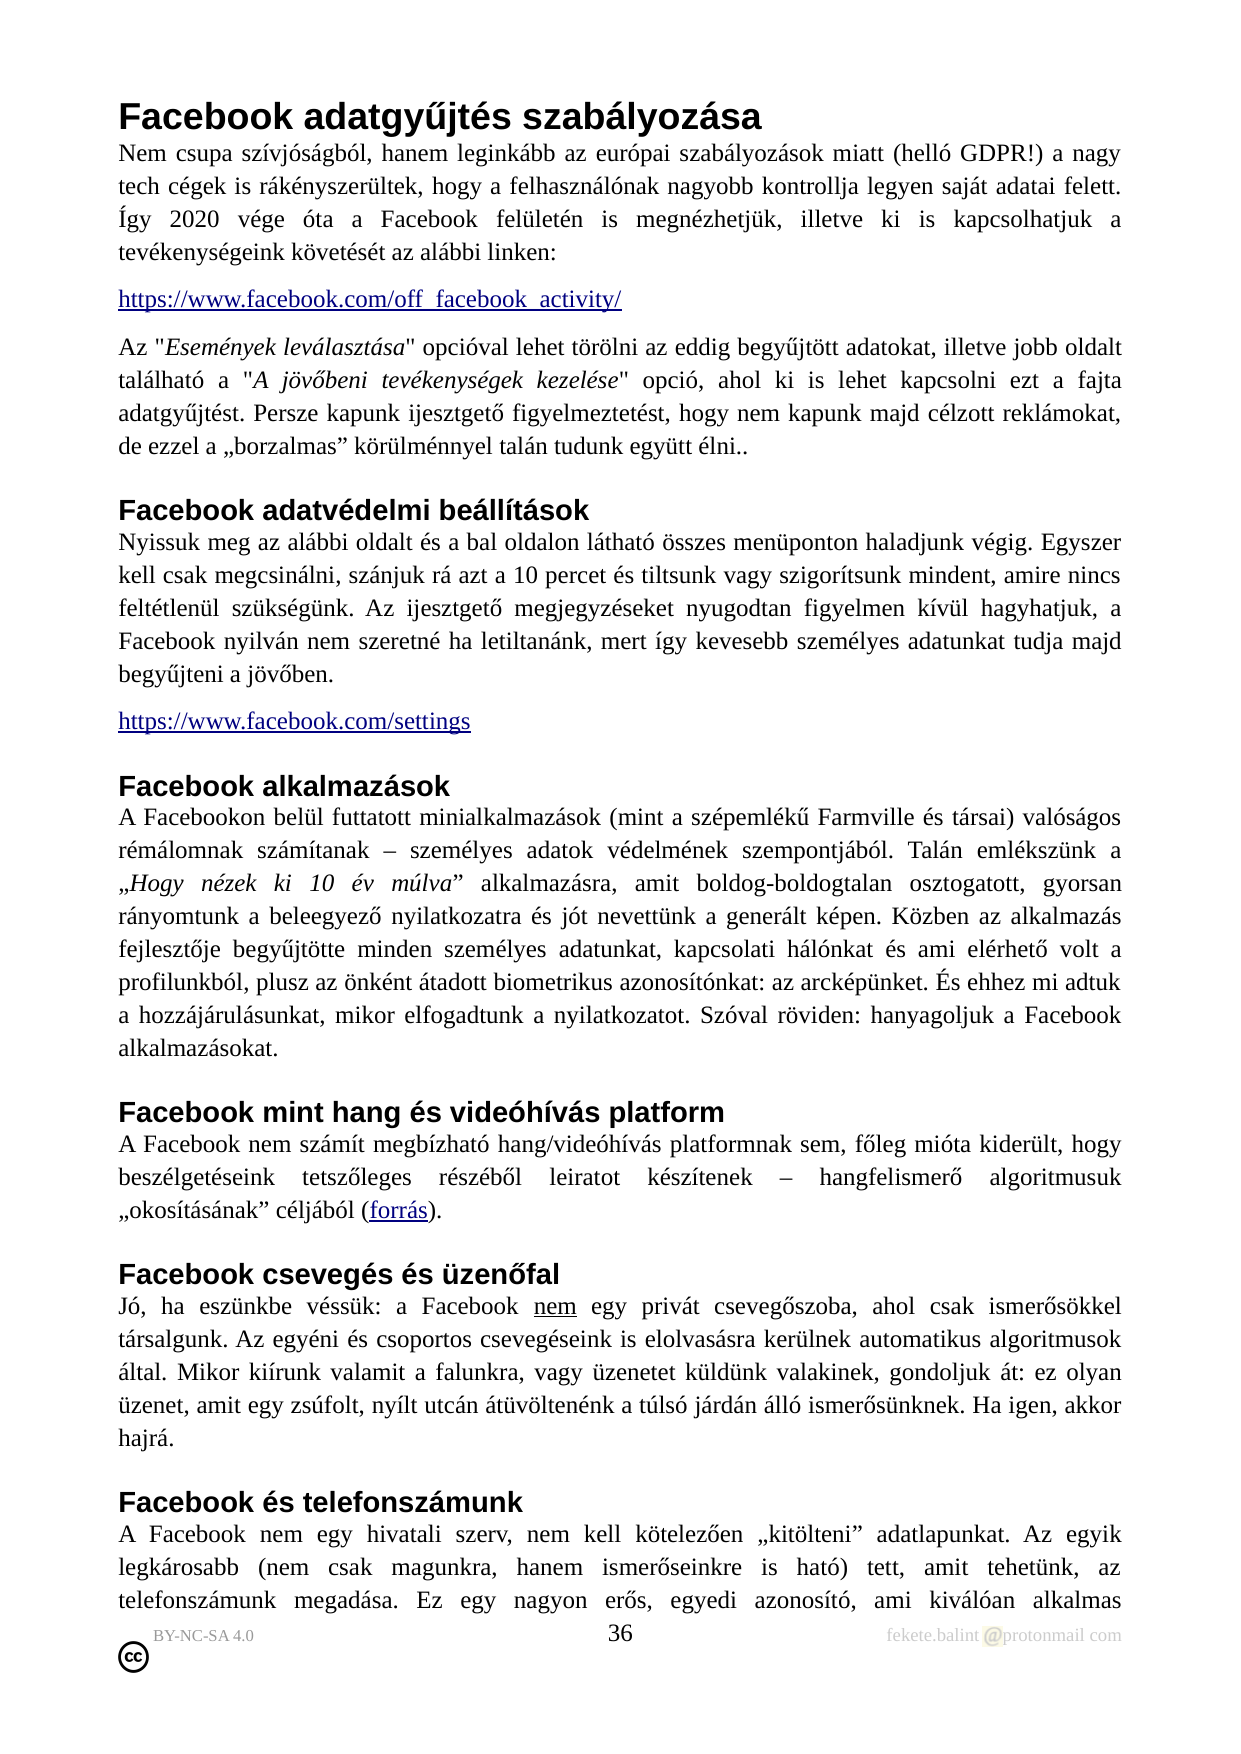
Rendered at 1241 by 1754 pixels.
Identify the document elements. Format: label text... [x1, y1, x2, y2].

subtitle Facebook és telefonszámunk [118, 1485, 1122, 1519]
text Jó, ha eszünkbe véssük: a Facebook nem egy privát csevegőszoba, ahol csak ismerősökkel társalgunk. Az egyéni és csoportos csevegéseink is elolvasásra kerülnek automatikus algoritmusok által. Mikor kiírunk valamit a falunkra, vagy üzenetet küldünk valakinek, gondoljuk át: ez olyan üzenet, amit egy zsúfolt, nyílt utcán átüvöltenénk a túlsó járdán álló ismerősünknek. Ha igen, akkor hajrá. [118, 1291, 1122, 1452]
text Az "Események leválasztása" opcióval lehet törölni az eddig begyűjtött adatokat, illetve jobb oldalt található a "A jövőbeni tevékenységek kezelése" opció, ahol ki is lehet kapcsolni ezt a fajta adatgyűjtést. Persze kapunk ijesztgető figyelmeztetést, hogy nem kapunk majd célzott reklámokat, de ezzel a „borzalmas” körülménnyel talán tudunk együtt élni.. [118, 332, 1122, 460]
text A Facebookon belül futtatott minialkalmazások (mint a szépemlékű Farmville és társai) valóságos rémálomnak számítanak – személyes adatok védelmének szempontjából. Talán emlékszünk a „Hogy nézek ki 10 év múlva” alkalmazásra, amit boldog-boldogtalan osztogatott, gyorsan rányomtunk a beleegyező nyilatkozatra és jót nevettünk a generált képen. Közben az alkalmazás fejlesztője begyűjtötte minden személyes adatunkat, kapcsolati hálónkat és ami elérhető volt a profilunkból, plusz az önként átadott biometrikus azonosítónkat: az arcképünket. És ehhez mi adtuk a hozzájárulásunkat, mikor elfogadtunk a nyilatkozatot. Szóval röviden: hanyagoljuk a Facebook alkalmazásokat. [118, 802, 1122, 1062]
subtitle Facebook adatgyűjtés szabályozása [118, 94, 1122, 138]
text https://www.facebook.com/off_facebook_activity/ [118, 284, 1122, 313]
picture [118, 1641, 149, 1673]
text Nyissuk meg az alábbi oldalt és a bal oldalon látható összes menüponton haladjunk végig. Egyszer kell csak megcsinálni, szánjuk rá azt a 10 percet és tiltsunk vagy szigorítsunk mindent, amire nincs feltétlenül szükségünk. Az ijesztgető megjegyzéseket nyugodtan figyelmen kívül hagyhatjuk, a Facebook nyilván nem szeretné ha letiltanánk, mert így kevesebb személyes adatunkat tudja majd begyűjteni a jövőben. [118, 527, 1122, 688]
text Nem csupa szívjóságból, hanem leginkább az európai szabályozások miatt (helló GDPR!) a nagy tech cégek is rákényszerültek, hogy a felhasználónak nagyobb kontrollja legyen saját adatai felett. Így 2020 vége óta a Facebook felületén is megnézhetjük, illetve ki is kapcsolhatjuk a tevékenységeink követését az alábbi linken: [118, 138, 1122, 266]
subtitle Facebook alkalmazások [118, 769, 1122, 802]
text https://www.facebook.com/settings [118, 706, 1122, 735]
subtitle Facebook mint hang és videóhívás platform [118, 1096, 1122, 1129]
subtitle Facebook csevegés és üzenőfal [118, 1257, 1122, 1291]
subtitle Facebook adatvédelmi beállítások [118, 493, 1122, 527]
text A Facebook nem egy hivatali szerv, nem kell kötelezően „kitölteni” adatlapunkat. Az egyik legkárosabb (nem csak magunkra, hanem ismerőseinkre is ható) tett, amit tehetünk, az telefonszámunk megadása. Ez egy nagyon erős, egyedi azonosító, ami kiválóan alkalmas [118, 1519, 1122, 1613]
text A Facebook nem számít megbízható hang/videóhívás platformnak sem, főleg mióta kiderült, hogy beszélgetéseink tetszőleges részéből leiratot készítenek – hangfelismerő algoritmusuk „okosításának” céljából (forrás). [118, 1129, 1122, 1224]
picture [982, 1626, 1003, 1647]
